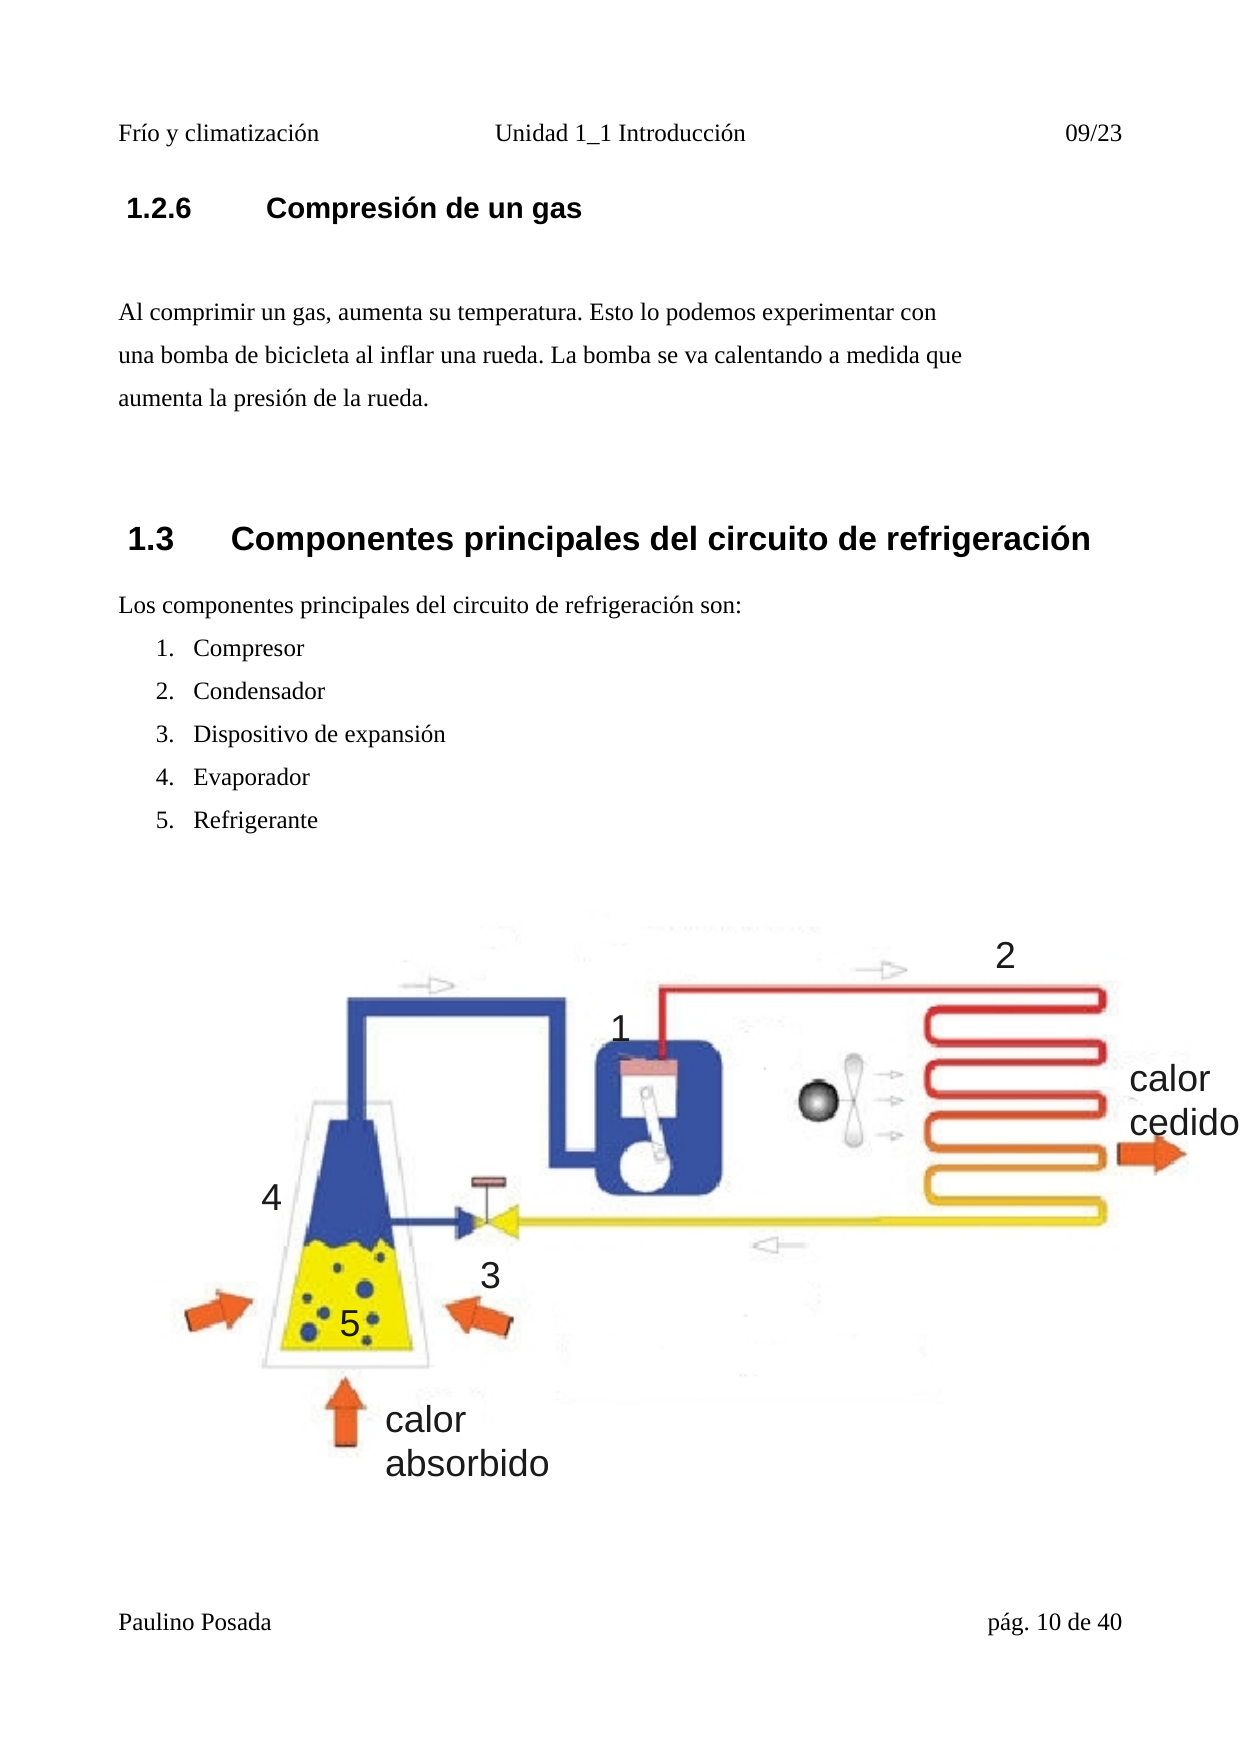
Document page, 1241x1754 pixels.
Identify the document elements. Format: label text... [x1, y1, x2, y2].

text Al comprimir un gas, aumenta su temperatura. Esto lo podemos experimentar con [118, 297, 1122, 326]
text una bomba de bicicleta al inflar una rueda. La bomba se va calentando a medida que [118, 340, 1122, 369]
list Dispositivo de expansión [156, 719, 1122, 748]
text Los componentes principales del circuito de refrigeración son: [118, 590, 1122, 618]
subtitle Compresión de un gas [118, 191, 1122, 225]
list Compresor [156, 633, 1122, 662]
picture [126, 864, 1224, 1477]
list Evaporador [156, 762, 1122, 791]
list Refrigerante [156, 805, 1122, 834]
subtitle Componentes principales del circuito de refrigeración [118, 519, 1122, 558]
text aumenta la presión de la rueda. [118, 383, 1122, 412]
list Condensador [156, 676, 1122, 705]
